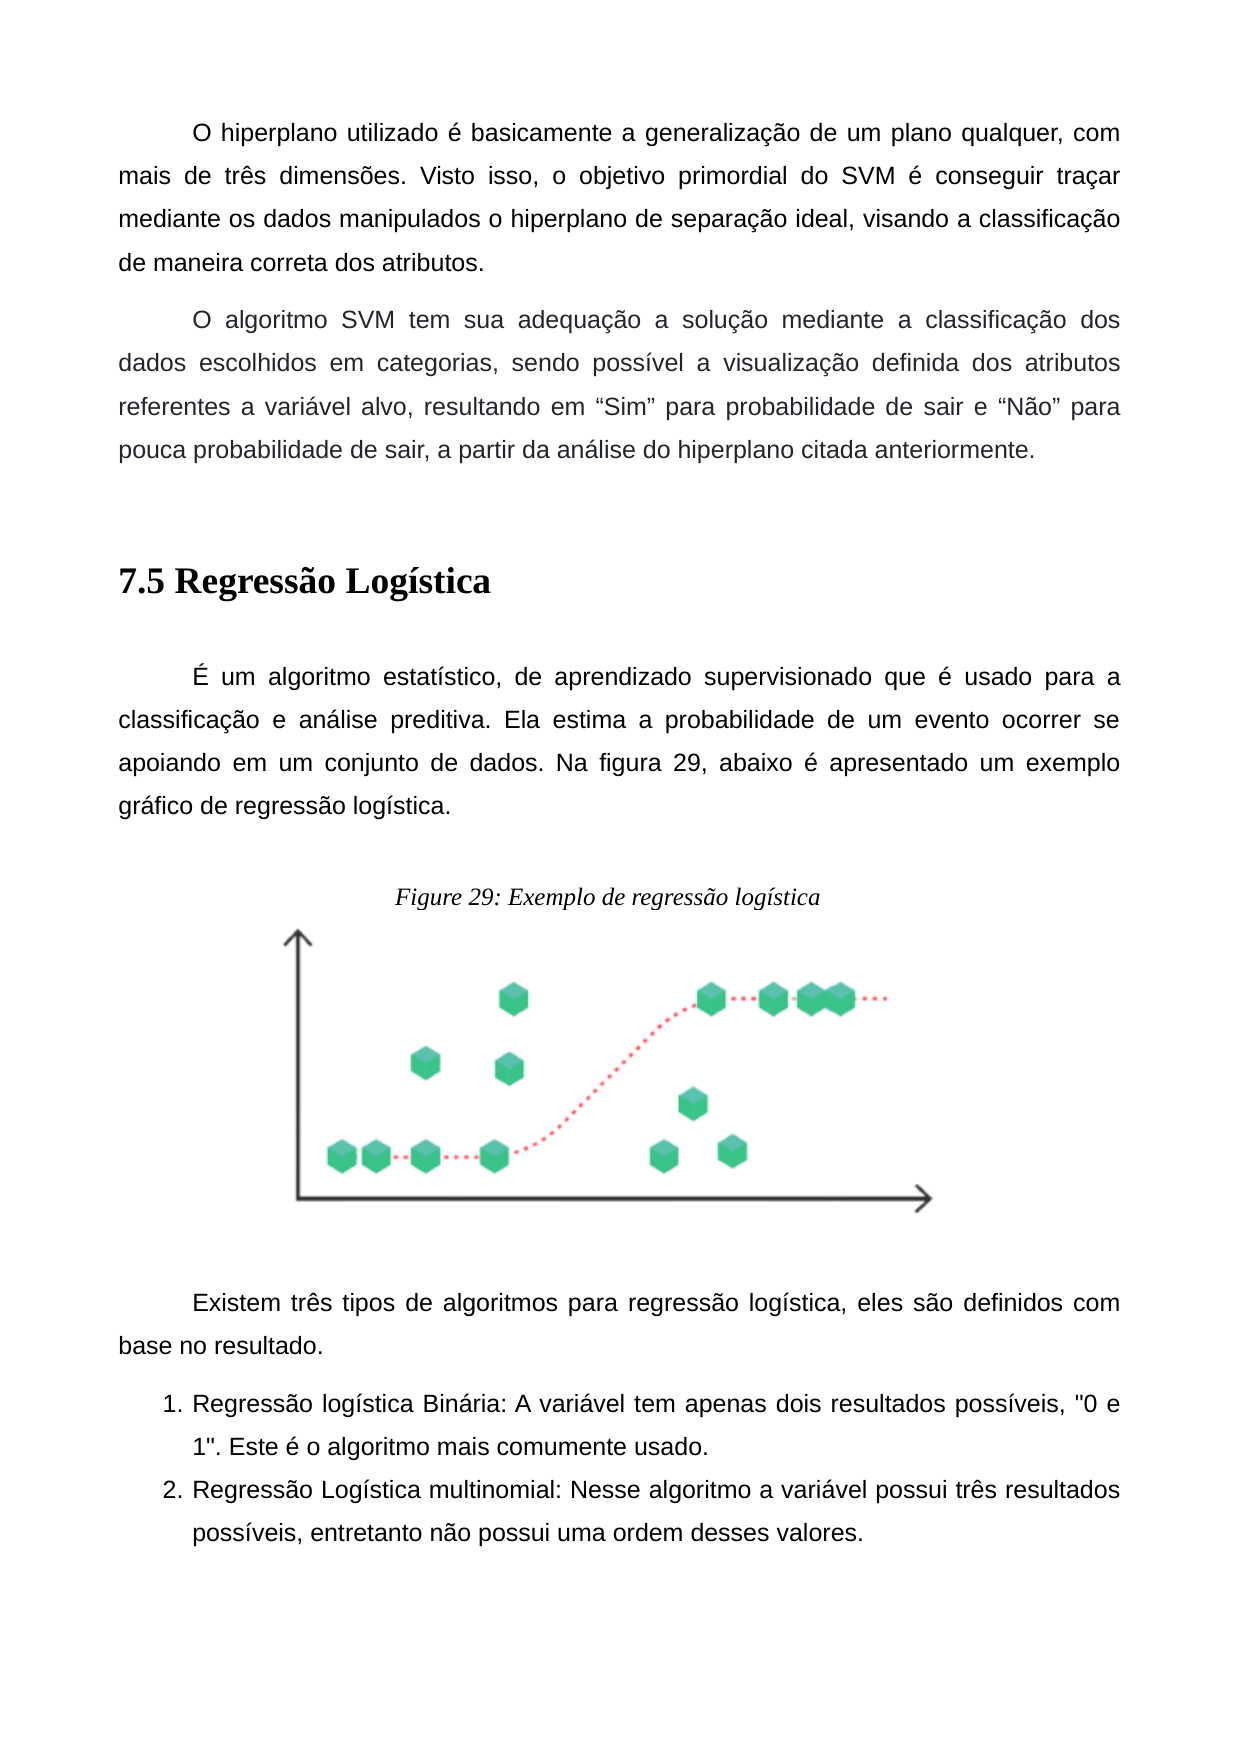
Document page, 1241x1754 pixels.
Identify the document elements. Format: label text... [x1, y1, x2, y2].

list Regressão Logística multinomial: Nesse algoritmo a variável possui três resultados possíveis, entretanto não possui uma ordem desses valores. [162, 1475, 1122, 1547]
text O hiperplano utilizado é basicamente a generalização de um plano qualquer, com mais de três dimensões. Visto isso, o objetivo primordial do SVM é conseguir traçar mediante os dados manipulados o hiperplano de separação ideal, visando a classificação de maneira correta dos atributos. [118, 118, 1122, 276]
text Figure 29: Exemplo de regressão logística [267, 882, 950, 910]
picture [267, 910, 951, 1227]
text É um algoritmo estatístico, de aprendizado supervisionado que é usado para a classificação e análise preditiva. Ela estima a probabilidade de um evento ocorrer se apoiando em um conjunto de dados. Na figura 29, abaixo é apresentado um exemplo gráfico de regressão logística. [118, 662, 1122, 820]
list Regressão logística Binária: A variável tem apenas dois resultados possíveis, "0 e 1". Este é o algoritmo mais comumente usado. [162, 1389, 1122, 1461]
text Existem três tipos de algoritmos para regressão logística, eles são definidos com base no resultado. [118, 1288, 1122, 1360]
text O algoritmo SVM tem sua adequação a solução mediante a classificação dos dados escolhidos em categorias, sendo possível a visualização definida dos atributos referentes a variável alvo, resultando em “Sim” para probabilidade de sair e “Não” para pouca probabilidade de sair, a partir da análise do hiperplano citada anteriormente. [118, 305, 1122, 463]
subtitle 7.5 Regressão Logística [118, 515, 1122, 601]
